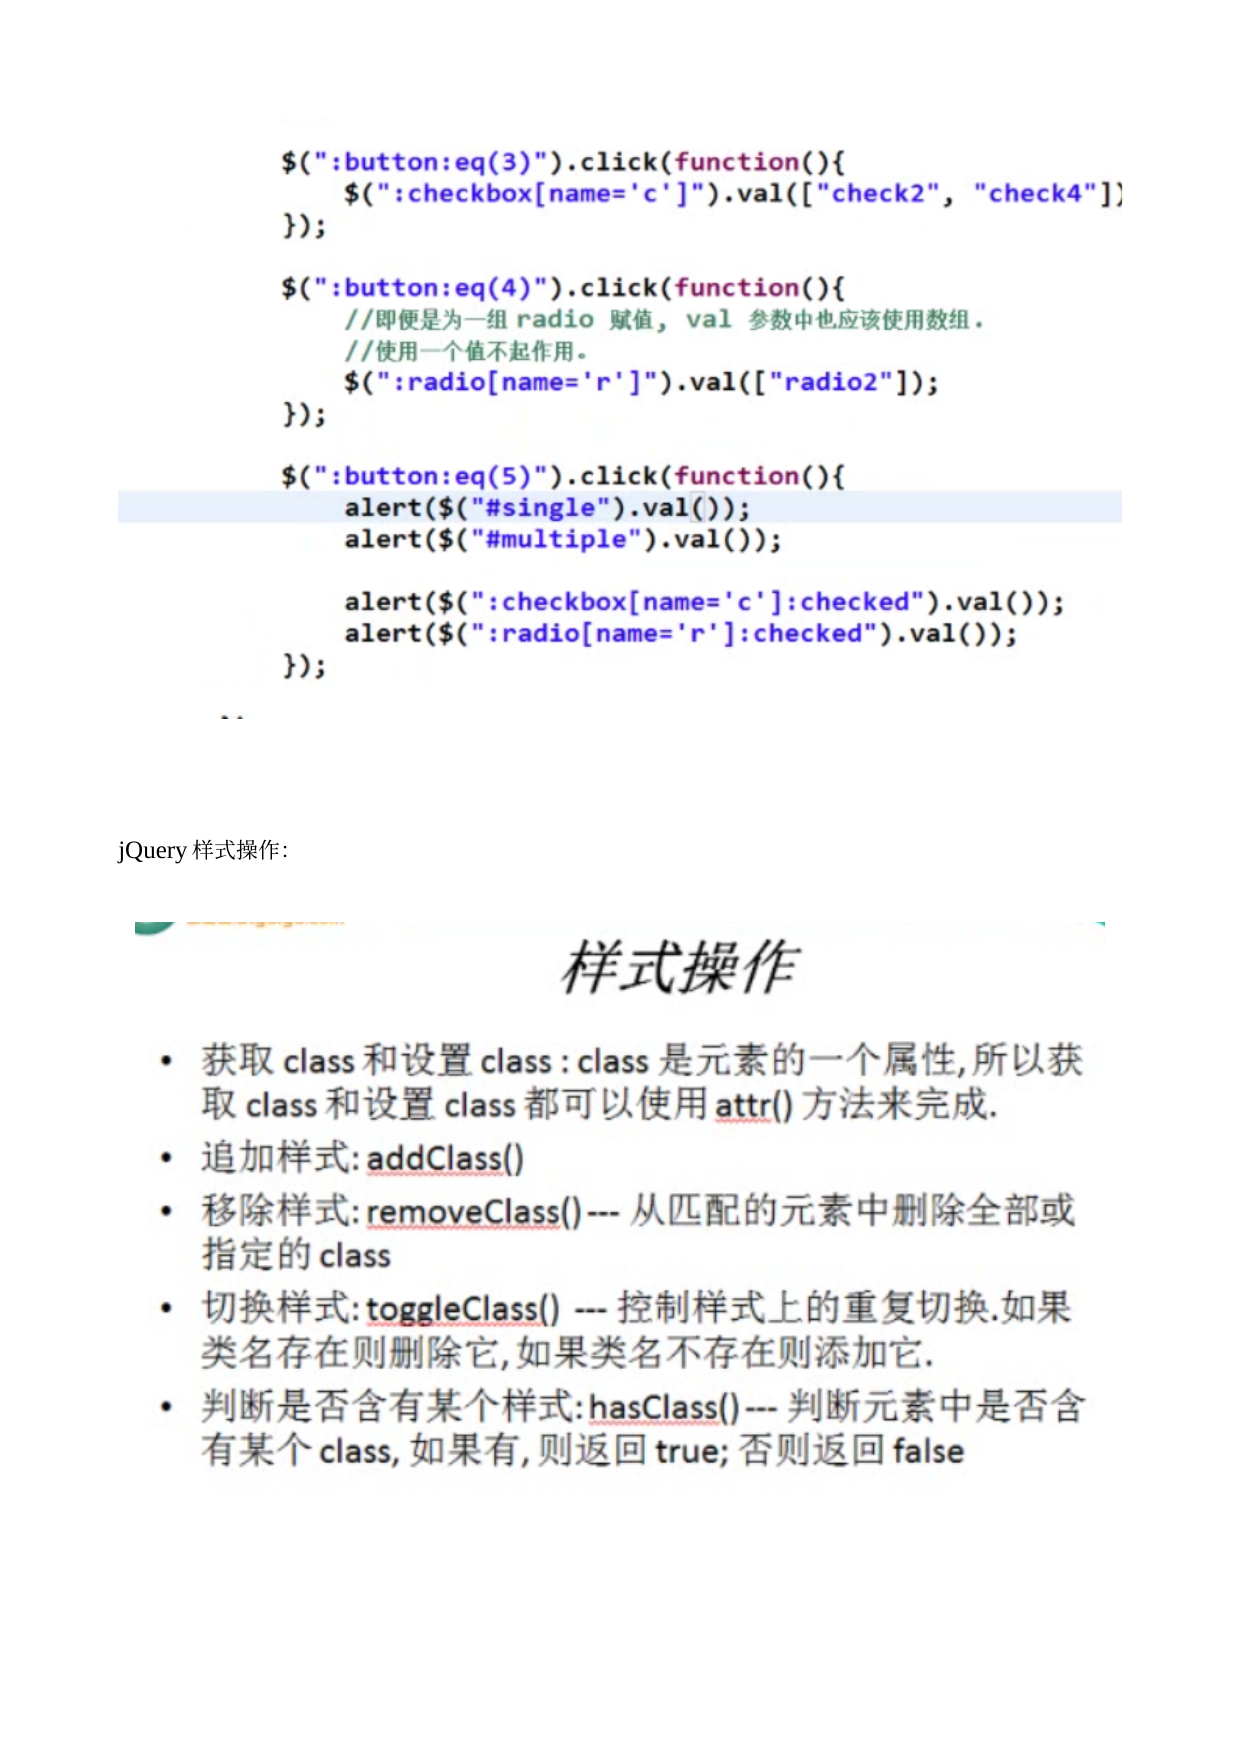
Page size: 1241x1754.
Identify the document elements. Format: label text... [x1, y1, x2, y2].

picture [135, 922, 1106, 1546]
text jQuery样式操作： [118, 833, 1122, 864]
picture [118, 118, 1123, 719]
